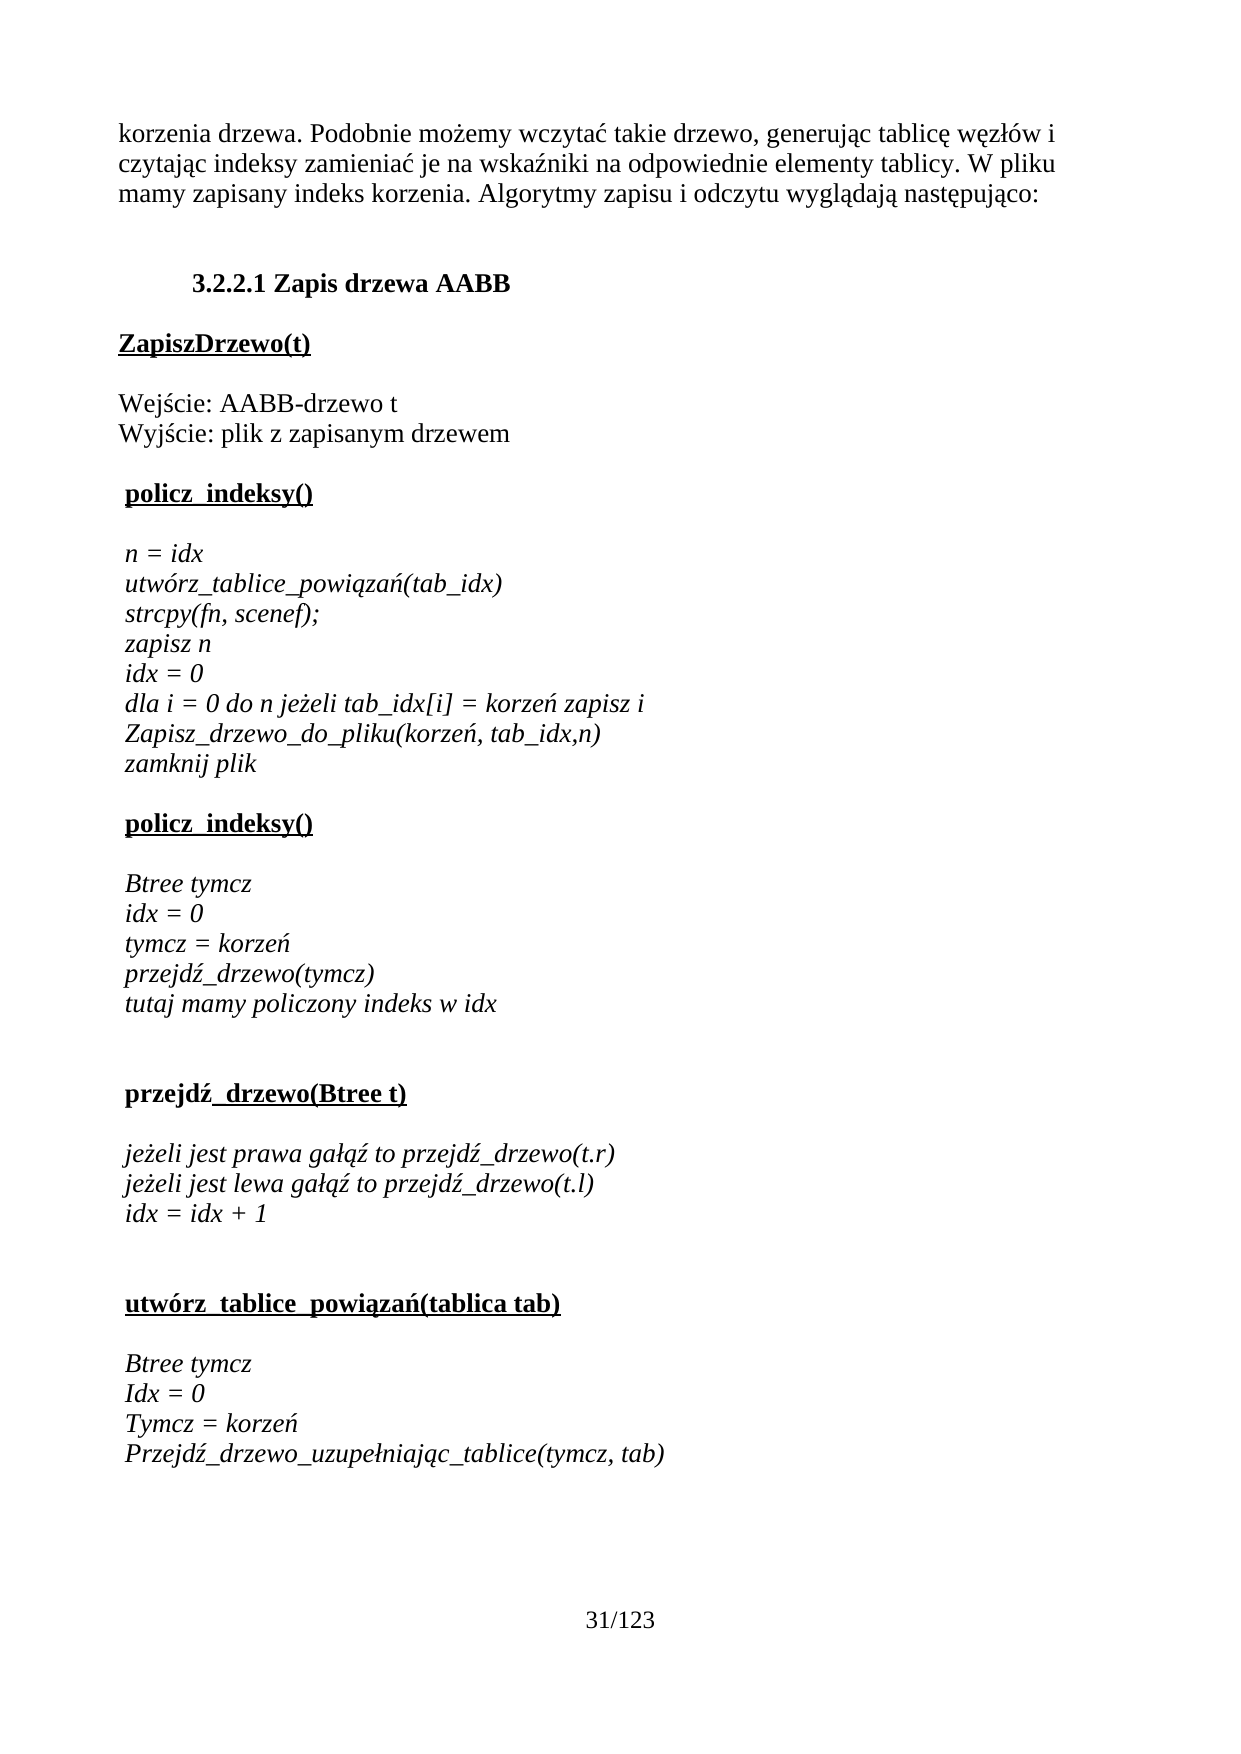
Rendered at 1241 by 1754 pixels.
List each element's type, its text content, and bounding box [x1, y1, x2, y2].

text n = idx [118, 538, 1122, 568]
text Przejdź_drzewo_uzupełniając_tablice(tymcz, tab) [118, 1438, 1122, 1468]
text idx = 0 [118, 898, 1122, 928]
text zapisz n [118, 628, 1122, 658]
text policz_indeksy() [118, 478, 1122, 508]
text przejdź_drzewo(tymcz) [118, 958, 1122, 988]
text ZapiszDrzewo(t) [118, 328, 1122, 358]
text Btree tymcz [118, 1348, 1122, 1378]
text idx = 0 [118, 658, 1122, 688]
text Btree tymcz [118, 868, 1122, 898]
text 3.2.2.1 Zapis drzewa AABB [118, 268, 1122, 298]
text utwórz_tablice_powiązań(tab_idx) [118, 568, 1122, 598]
text policz_indeksy() [118, 808, 1122, 838]
text utwórz_tablice_powiązań(tablica tab) [118, 1288, 1122, 1318]
text Wyjście: plik z zapisanym drzewem [118, 418, 1122, 448]
text przejdź_drzewo(Btree t) [118, 1078, 1122, 1108]
text zamknij plik [118, 748, 1122, 778]
text jeżeli jest prawa gałąź to przejdź_drzewo(t.r) [118, 1138, 1122, 1168]
text strcpy(fn, scenef); [118, 598, 1122, 628]
text Zapisz_drzewo_do_pliku(korzeń, tab_idx,n) [118, 718, 1122, 748]
text tutaj mamy policzony indeks w idx [118, 988, 1122, 1018]
text Tymcz = korzeń [118, 1408, 1122, 1438]
text Idx = 0 [118, 1378, 1122, 1408]
text dla i = 0 do n jeżeli tab_idx[i] = korzeń zapisz i [118, 688, 1122, 718]
text Wejście: AABB-drzewo t [118, 388, 1122, 418]
text korzenia drzewa. Podobnie możemy wczytać takie drzewo, generując tablicę węzłów i czytając indeksy zamieniać je na wskaźniki na odpowiednie elementy tablicy. W pliku mamy zapisany indeks korzenia. Algorytmy zapisu i odczytu wyglądają następująco: [118, 118, 1122, 208]
text tymcz = korzeń [118, 928, 1122, 958]
text jeżeli jest lewa gałąź to przejdź_drzewo(t.l) [118, 1168, 1122, 1198]
text idx = idx + 1 [118, 1198, 1122, 1228]
